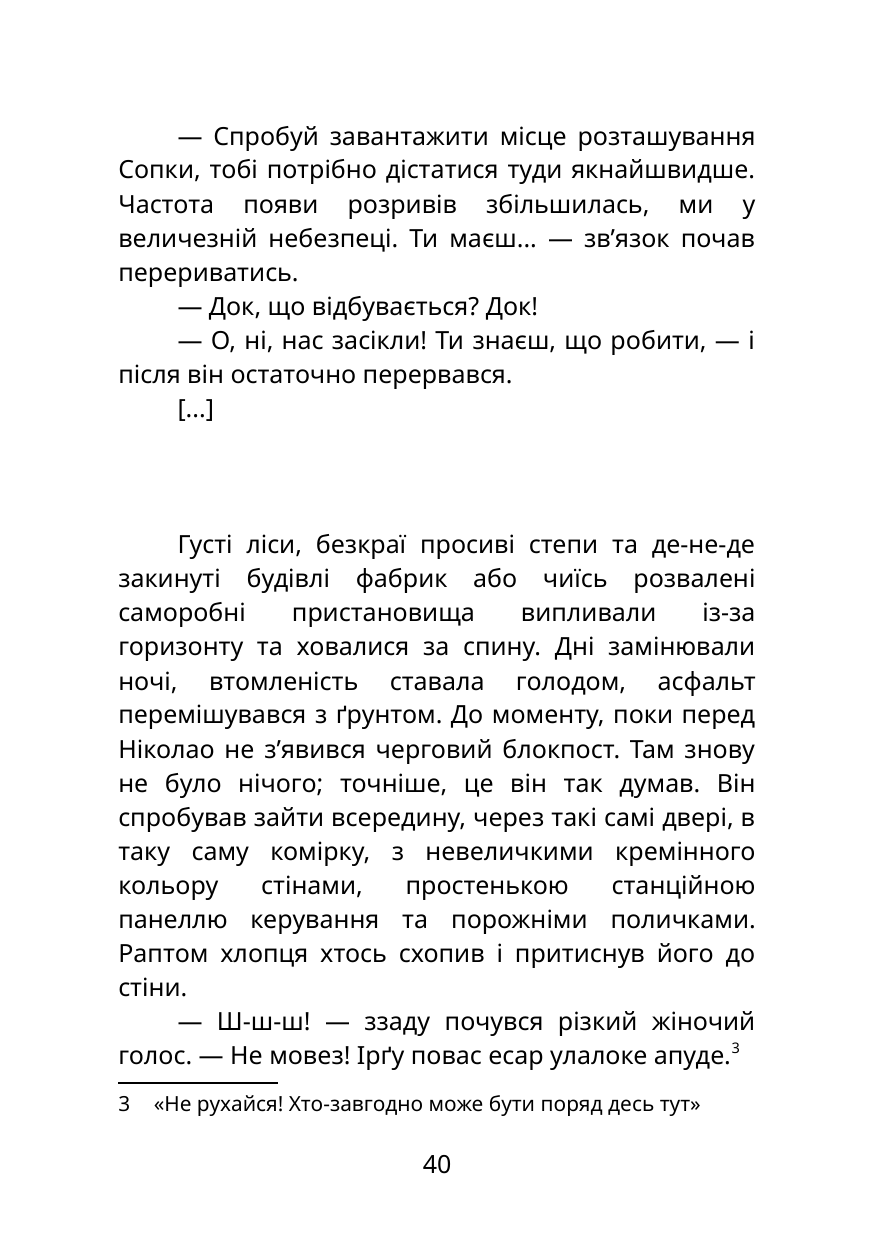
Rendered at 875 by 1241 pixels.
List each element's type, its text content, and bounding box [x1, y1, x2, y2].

text — О, ні, нас засікли! Ти знаєш, що робити, — і після він остаточно перервався. [118, 322, 756, 391]
text «Не рухайся! Хто-завгодно може бути поряд десь тут» [118, 1089, 756, 1118]
text Густі ліси, безкраї просиві степи та де-не-де закинуті будівлі фабрик або чиїсь розвалені саморобні пристановища випливали із-за горизонту та ховалися за спину. Дні замінювали ночі, втомленість ставала голодом, асфальт перемішувався з ґрунтом. До моменту, поки перед Ніколао не з’явився черговий блокпост. Там знову не було нічого; точніше, це він так думав. Він спробував зайти всередину, через такі самі двері, в таку саму комірку, з невеличкими кремінного кольору стінами, простенькою станційною панеллю керування та порожніми поличками. Раптом хлопця хтось схопив і притиснув його до стіни. [118, 527, 756, 1004]
text [...] [118, 391, 756, 425]
text — Док, що відбувається? Док! [118, 288, 756, 322]
text — Спробуй завантажити місце розташування Сопки, тобі потрібно дістатися туди якнайшвидше. Частота появи розривів збільшилась, ми у величезній небезпеці. Ти маєш... — зв’язок почав перериватись. [118, 118, 756, 288]
text — Ш-ш-ш! — ззаду почувся різкий жіночий голос. — Не мовез! Ірґу повас есар улалоке апуде. [118, 1004, 756, 1072]
